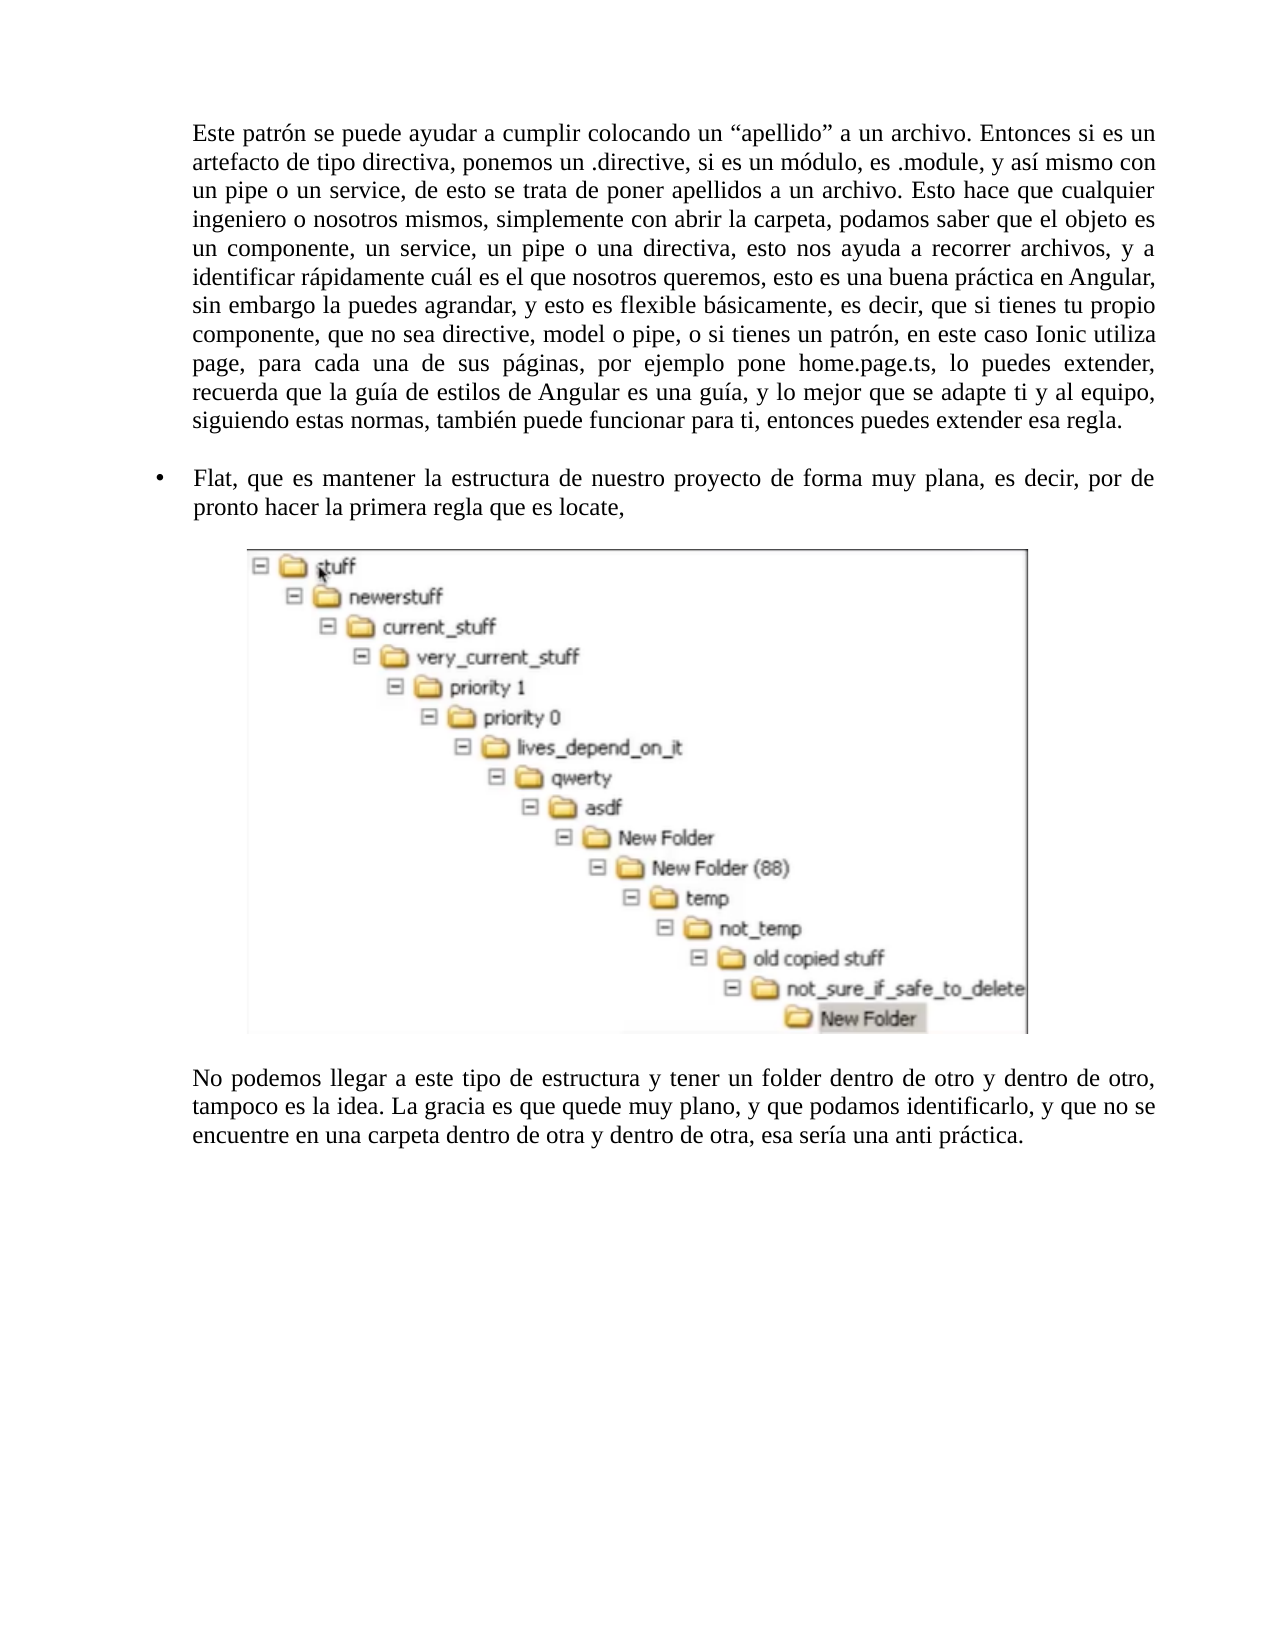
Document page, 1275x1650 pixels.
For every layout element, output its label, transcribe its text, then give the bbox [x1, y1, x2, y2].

text No podemos llegar a este tipo de estructura y tener un folder dentro de otro y dentro de otro, tampoco es la idea. La gracia es que quede muy plano, y que podamos identificarlo, y que no se encuentre en una carpeta dentro de otra y dentro de otra, esa sería una anti práctica. [192, 1063, 1157, 1149]
text Este patrón se puede ayudar a cumplir colocando un “apellido” a un archivo. Entonces si es un artefacto de tipo directiva, ponemos un .directive, si es un módulo, es .module, y así mismo con un pipe o un service, de esto se trata de poner apellidos a un archivo. Esto hace que cualquier ingeniero o nosotros mismos, simplemente con abrir la carpeta, podamos saber que el objeto es un componente, un service, un pipe o una directiva, esto nos ayuda a recorrer archivos, y a identificar rápidamente cuál es el que nosotros queremos, esto es una buena práctica en Angular, sin embargo la puedes agrandar, y esto es flexible básicamente, es decir, que si tienes tu propio componente, que no sea directive, model o pipe, o si tienes un patrón, en este caso Ionic utiliza page, para cada una de sus páginas, por ejemplo pone home.page.ts, lo puedes extender, recuerda que la guía de estilos de Angular es una guía, y lo mejor que se adapte ti y al equipo, siguiendo estas normas, también puede funcionar para ti, entonces puedes extender esa regla. [192, 118, 1157, 434]
list Flat, que es mantener la estructura de nuestro proyecto de forma muy plana, es decir, por de pronto hacer la primera regla que es locate, [156, 463, 1157, 521]
